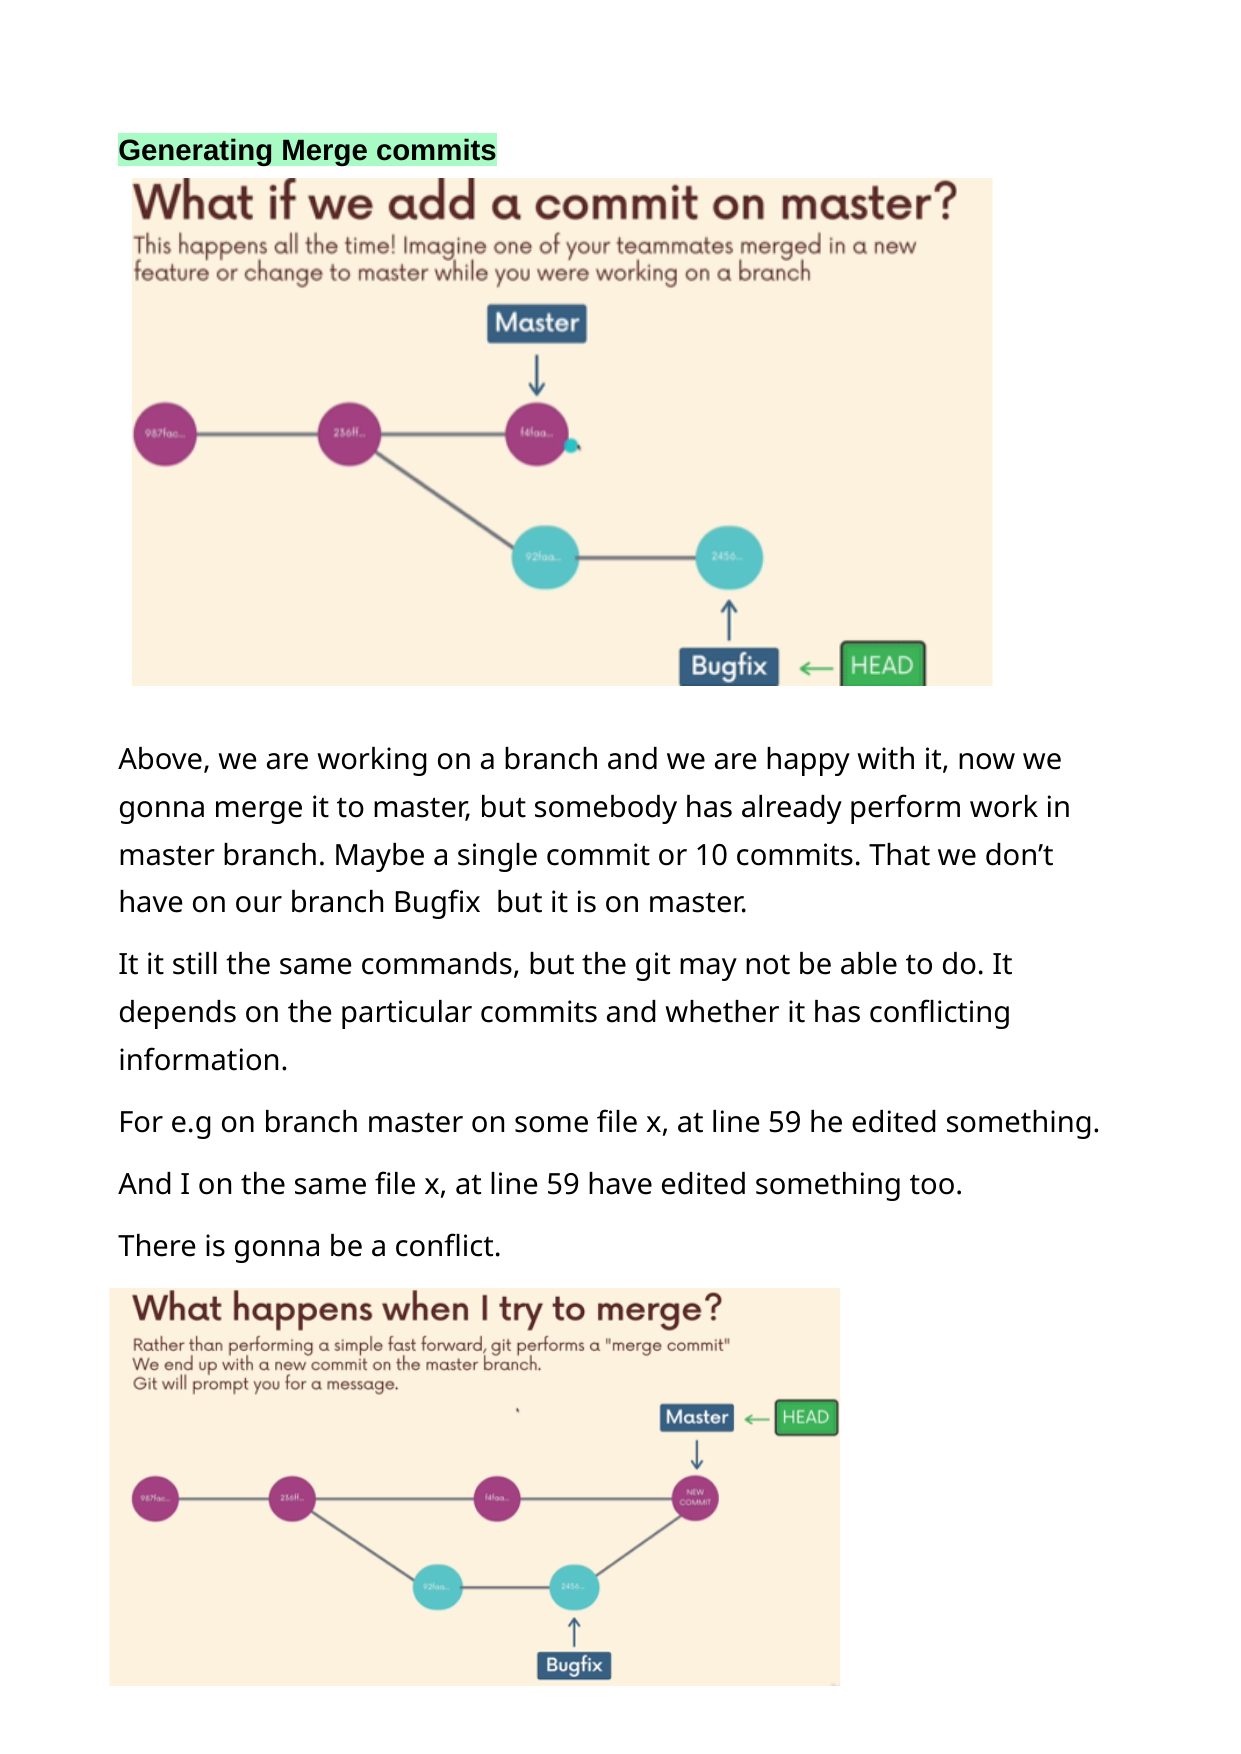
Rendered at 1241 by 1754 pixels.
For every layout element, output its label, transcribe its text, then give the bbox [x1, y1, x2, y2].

picture [131, 178, 993, 686]
text There is gonna be a conflict. [118, 1225, 1122, 1265]
text Above, we are working on a branch and we are happy with it, now we gonna merge it to master, but somebody has already perform work in master branch. Maybe a single commit or 10 commits. That we don’t have on our branch Bugfix but it is on master. [118, 739, 1122, 921]
text And I on the same file x, at line 59 have edited something too. [118, 1163, 1122, 1203]
subtitle Generating Merge commits [497, 133, 1122, 166]
text It it still the same commands, but the git may not be able to do. It depends on the particular commits and whether it has conflicting information. [118, 944, 1122, 1078]
picture [109, 1288, 841, 1686]
text For e.g on branch master on some file x, at line 59 he edited something. [118, 1101, 1122, 1141]
